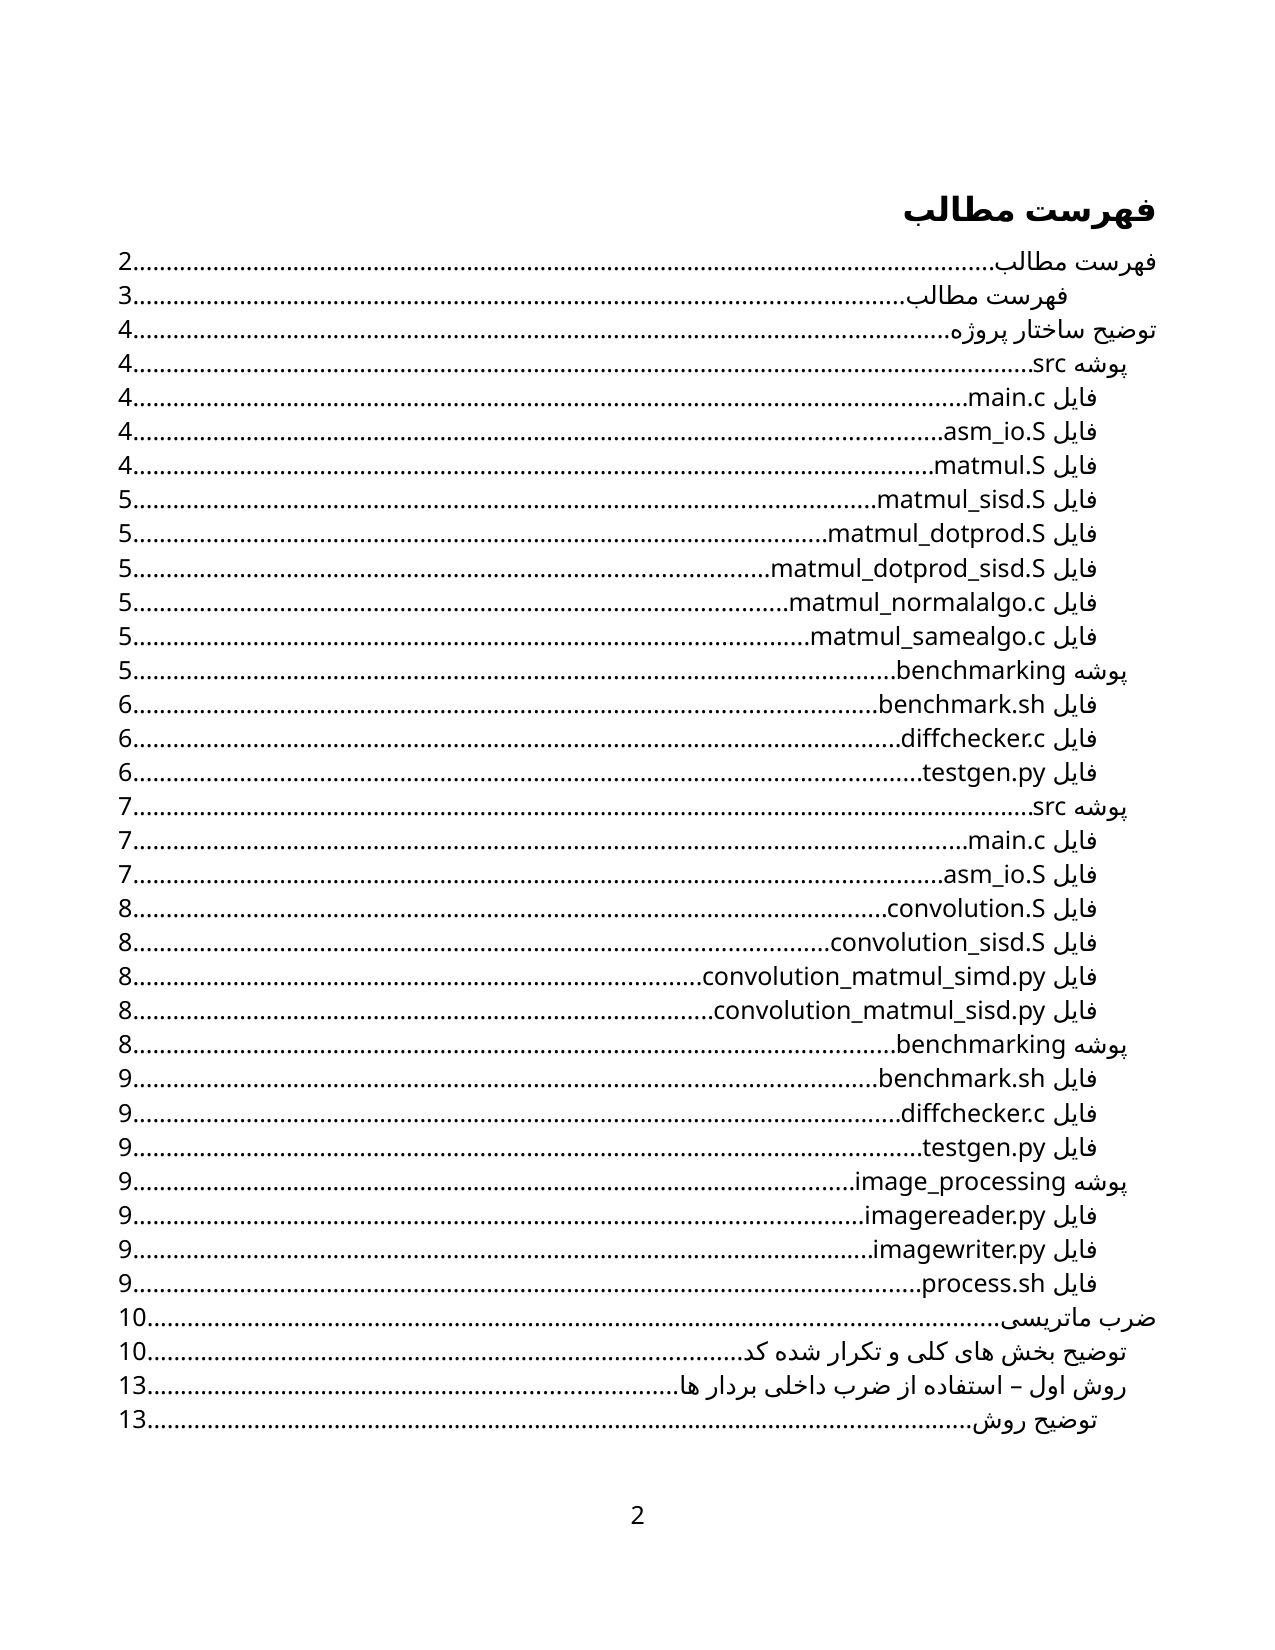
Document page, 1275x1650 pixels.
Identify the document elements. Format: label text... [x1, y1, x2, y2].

text فایل process.sh 9 [118, 1266, 1098, 1299]
text فایل main.c 7 [118, 823, 1098, 857]
text فایل convolution_matmul_sisd.py 8 [118, 993, 1098, 1027]
text فایل convolution.S 8 [118, 891, 1098, 925]
text فهرست مطالب 3 [118, 278, 1068, 312]
text فایل testgen.py 9 [118, 1129, 1098, 1163]
text فایل matmul_sisd.S 5 [118, 482, 1098, 516]
text پوشه benchmarking 5 [118, 652, 1127, 686]
text پوشه image_processing 9 [118, 1163, 1127, 1197]
text فایل benchmark.sh 9 [118, 1061, 1098, 1095]
text فایل convolution_sisd.S 8 [118, 925, 1098, 959]
text فایل imagewriter.py 9 [118, 1231, 1098, 1266]
text فایل matmul_samealgo.c 5 [118, 618, 1098, 652]
text فایل convolution_matmul_simd.py 8 [118, 959, 1098, 993]
text پوشه src 7 [118, 789, 1127, 823]
text فهرست مطالب 2 [118, 244, 1157, 278]
text فایل diffchecker.c 9 [118, 1095, 1098, 1129]
text فایل matmul_dotprod.S 5 [118, 516, 1098, 550]
text فایل matmul_dotprod_sisd.S 5 [118, 550, 1098, 584]
text توضیح بخش های کلی و تکرار شده کد 10 [118, 1334, 1127, 1368]
text ضرب ماتریسی 10 [118, 1299, 1157, 1334]
text فایل asm_io.S 7 [118, 857, 1098, 891]
text فایل benchmark.sh 6 [118, 686, 1098, 721]
text فایل matmul.S 4 [118, 448, 1098, 482]
text پوشه src 4 [118, 346, 1127, 380]
text فایل imagereader.py 9 [118, 1197, 1098, 1231]
text فایل matmul_normalalgo.c 5 [118, 584, 1098, 618]
text توضیح ساختار پروژه 4 [118, 312, 1157, 346]
text فایل diffchecker.c 6 [118, 721, 1098, 754]
text پوشه benchmarking 8 [118, 1027, 1127, 1061]
subtitle فهرست مطالب [118, 186, 1157, 231]
text توضیح روش 13 [118, 1402, 1098, 1436]
text فایل asm_io.S 4 [118, 414, 1098, 448]
text فایل testgen.py 6 [118, 754, 1098, 789]
text فایل main.c 4 [118, 380, 1098, 414]
text روش اول – استفاده از ضرب داخلی بردار ها 13 [118, 1368, 1127, 1402]
